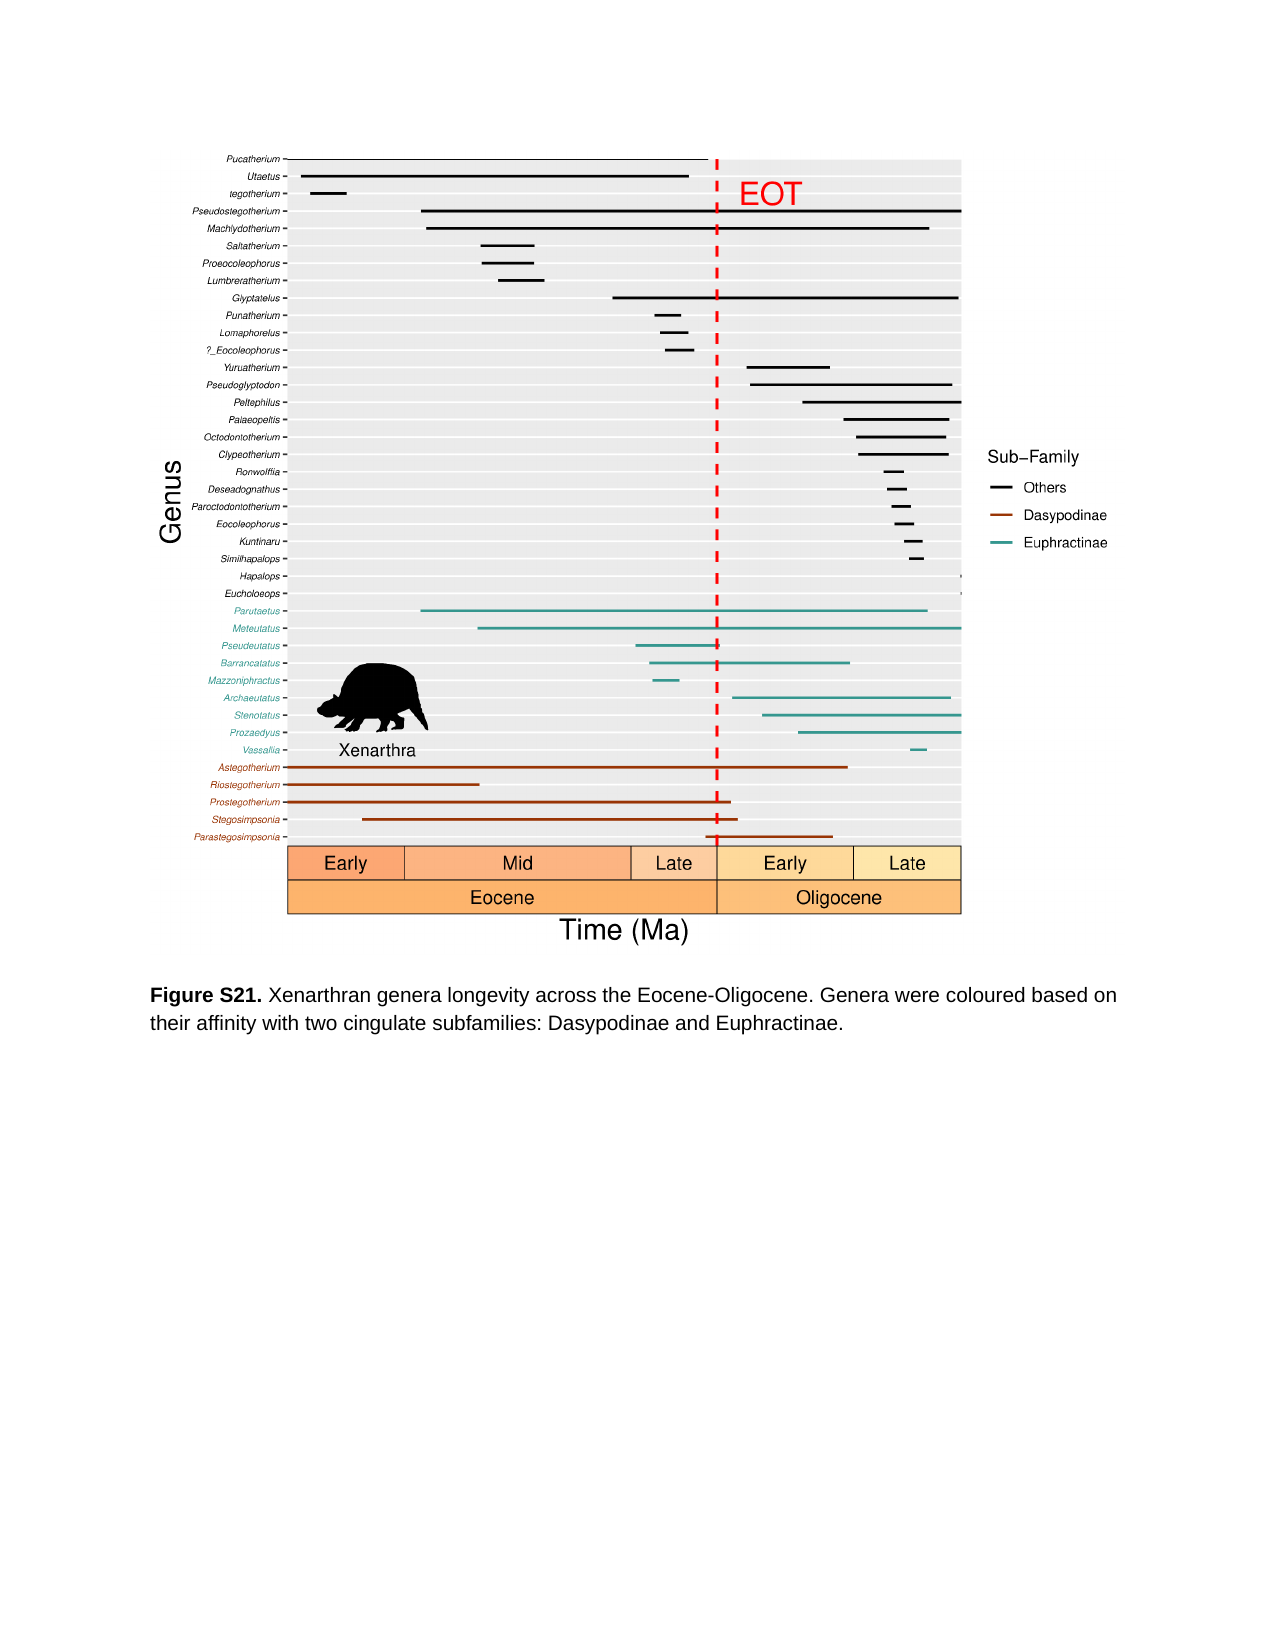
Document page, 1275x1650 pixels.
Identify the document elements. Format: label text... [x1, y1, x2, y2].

picture [150, 150, 1125, 955]
text Figure S21. Xenarthran genera longevity across the Eocene-Oligocene. Genera were coloured based on their affinity with two cingulate subfamilies: Dasypodinae and Euphractinae. [150, 983, 1125, 1034]
